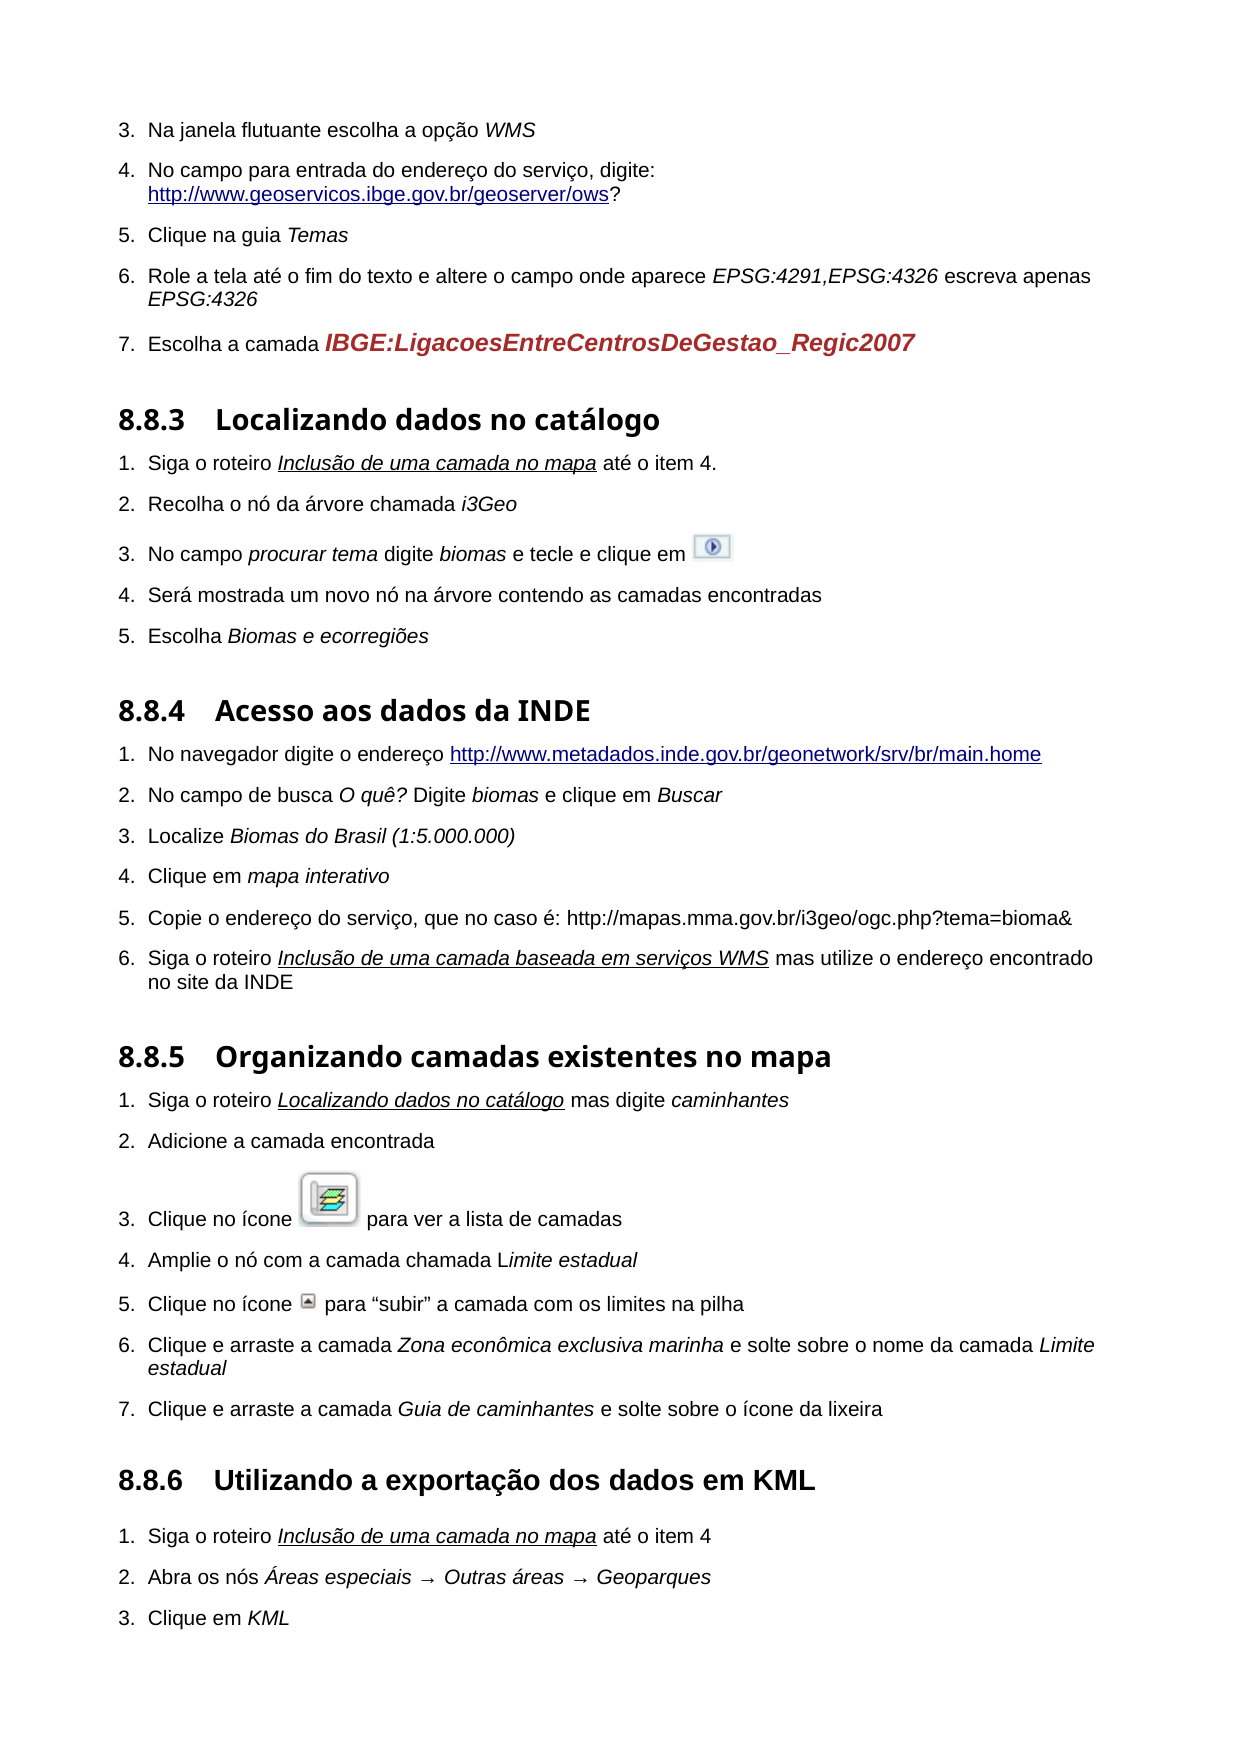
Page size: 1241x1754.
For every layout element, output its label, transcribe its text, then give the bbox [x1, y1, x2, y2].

list Recolha o nó da árvore chamada i3Geo [118, 492, 1122, 515]
list Clique na guia Temas [118, 223, 1122, 246]
picture [691, 533, 734, 562]
list No campo procurar tema digite biomas e tecle e clique em [118, 533, 1122, 566]
list No campo de busca O quê? Digite biomas e clique em Buscar [118, 783, 1122, 806]
list Na janela flutuante escolha a opção WMS [118, 118, 1122, 141]
list Clique no ícone para ver a lista de camadas [118, 1170, 1122, 1231]
subtitle Acesso aos dados da INDE [118, 690, 1122, 730]
list No navegador digite o endereço http://www.metadados.inde.gov.br/geonetwork/srv/br/main.home [118, 742, 1122, 766]
list No campo para entrada do endereço do serviço, digite: http://www.geoservicos.ibge.gov.br/geoserver/ows? [118, 159, 1122, 206]
list Clique no ícone para “subir” a camada com os limites na pilha [118, 1289, 1122, 1316]
subtitle Utilizando a exportação dos dados em KML [118, 1463, 1122, 1496]
list Siga o roteiro Inclusão de uma camada baseada em serviços WMS mas utilize o endereço encontrado no site da INDE [118, 947, 1122, 993]
subtitle Organizando camadas existentes no mapa [118, 1036, 1122, 1076]
list Localize Biomas do Brasil (1:5.000.000) [118, 824, 1122, 847]
list Amplie o nó com a camada chamada Limite estadual [118, 1248, 1122, 1272]
list Será mostrada um novo nó na árvore contendo as camadas encontradas [118, 583, 1122, 606]
list Siga o roteiro Inclusão de uma camada no mapa até o item 4. [118, 451, 1122, 474]
list Role a tela até o fim do texto e altere o campo onde aparece EPSG:4291,EPSG:4326 escreva apenas EPSG:4326 [118, 264, 1122, 311]
list Clique e arraste a camada Guia de caminhantes e solte sobre o ícone da lixeira [118, 1398, 1122, 1421]
list Abra os nós Áreas especiais → Outras áreas → Geoparques [118, 1566, 1122, 1589]
picture [298, 1170, 361, 1227]
list Siga o roteiro Inclusão de uma camada no mapa até o item 4 [118, 1525, 1122, 1548]
list Siga o roteiro Localizando dados no catálogo mas digite caminhantes [118, 1088, 1122, 1112]
list Adicione a camada encontrada [118, 1129, 1122, 1152]
list Escolha Biomas e ecorregiões [118, 624, 1122, 647]
list Escolha a camada IBGE:LigacoesEntreCentrosDeGestao_Regic2007 [118, 328, 1122, 356]
list Clique em mapa interativo [118, 865, 1122, 888]
picture [298, 1289, 319, 1312]
list Copie o endereço do serviço, que no caso é: http://mapas.mma.gov.br/i3geo/ogc.php?tema=bioma& [118, 906, 1122, 929]
list Clique em KML [118, 1607, 1122, 1630]
list Clique e arraste a camada Zona econômica exclusiva marinha e solte sobre o nome da camada Limite estadual [118, 1333, 1122, 1380]
subtitle Localizando dados no catálogo [118, 399, 1122, 439]
